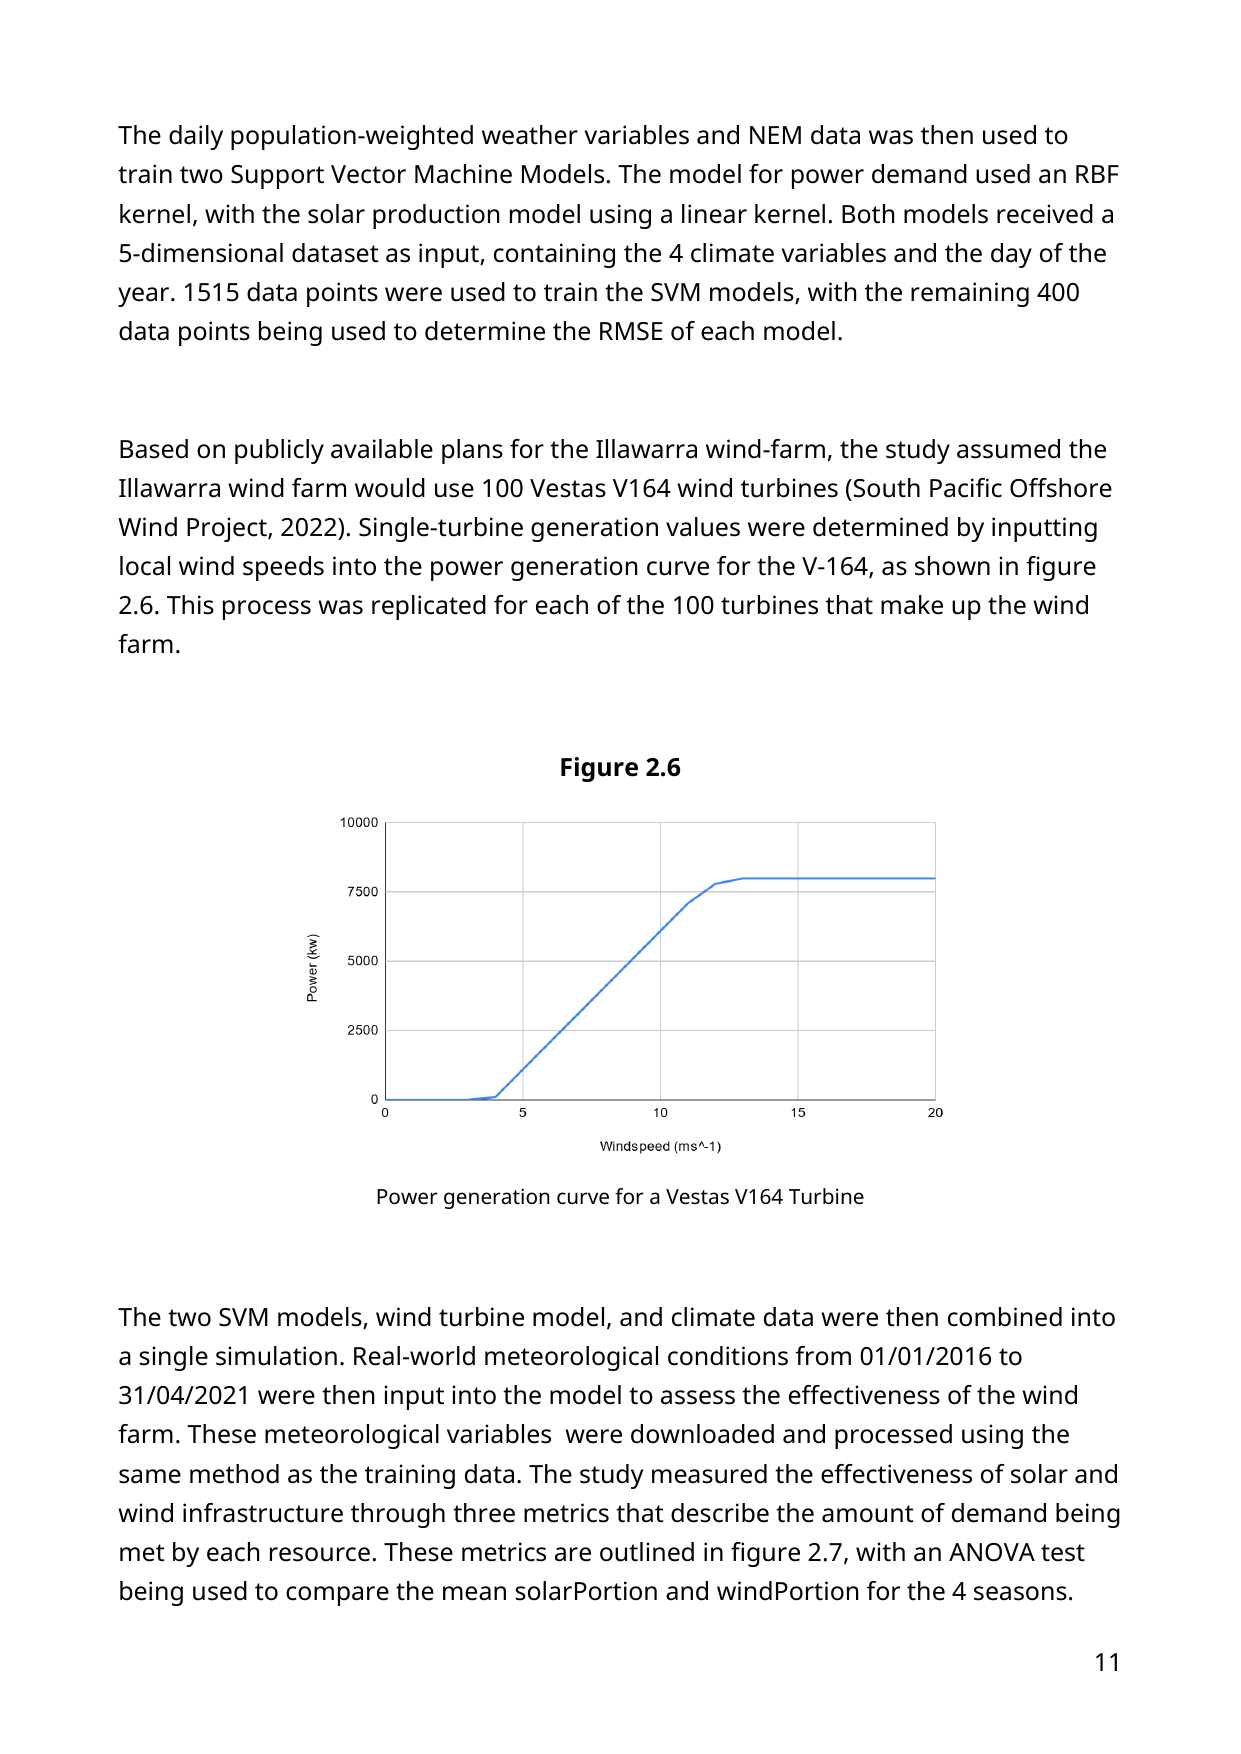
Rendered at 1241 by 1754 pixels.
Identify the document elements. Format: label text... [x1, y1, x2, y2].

table_cell [264, 795, 976, 1172]
picture [285, 805, 956, 1162]
text The daily population-weighted weather variables and NEM data was then used to train two Support Vector Machine Models. The model for power demand used an RBF kernel, with the solar production model using a linear kernel. Both models received a 5-dimensional dataset as input, containing the 4 climate variables and the day of the year. 1515 data points were used to train the SVM models, with the remaining 400 data points being used to determine the RMSE of each model. [118, 118, 1122, 348]
text The two SVM models, wind turbine model, and climate data were then combined into a single simulation. Real-world meteorological conditions from 01/01/2016 to 31/04/2021 were then input into the model to assess the effectiveness of the wind farm. These meteorological variables were downloaded and processed using the same method as the training data. The study measured the effectiveness of solar and wind infrastructure through three metrics that describe the amount of demand being met by each resource. These metrics are outlined in figure 2.7, with an ANOVA test being used to compare the mean solarPortion and windPortion for the 4 seasons. [118, 1299, 1122, 1608]
text Based on publicly available plans for the Illawarra wind-farm, the study assumed the Illawarra wind farm would use 100 Vestas V164 wind turbines (South Pacific Offshore Wind Project, 2022). Single-turbine generation values were determined by inputting local wind speeds into the power generation curve for the V-164, as shown in figure 2.6. This process was replicated for each of the 100 turbines that make up the wind farm. [118, 431, 1122, 661]
table_header Figure 2.6 [264, 740, 976, 794]
table_cell Power generation curve for a Vestas V164 Turbine [264, 1172, 976, 1221]
